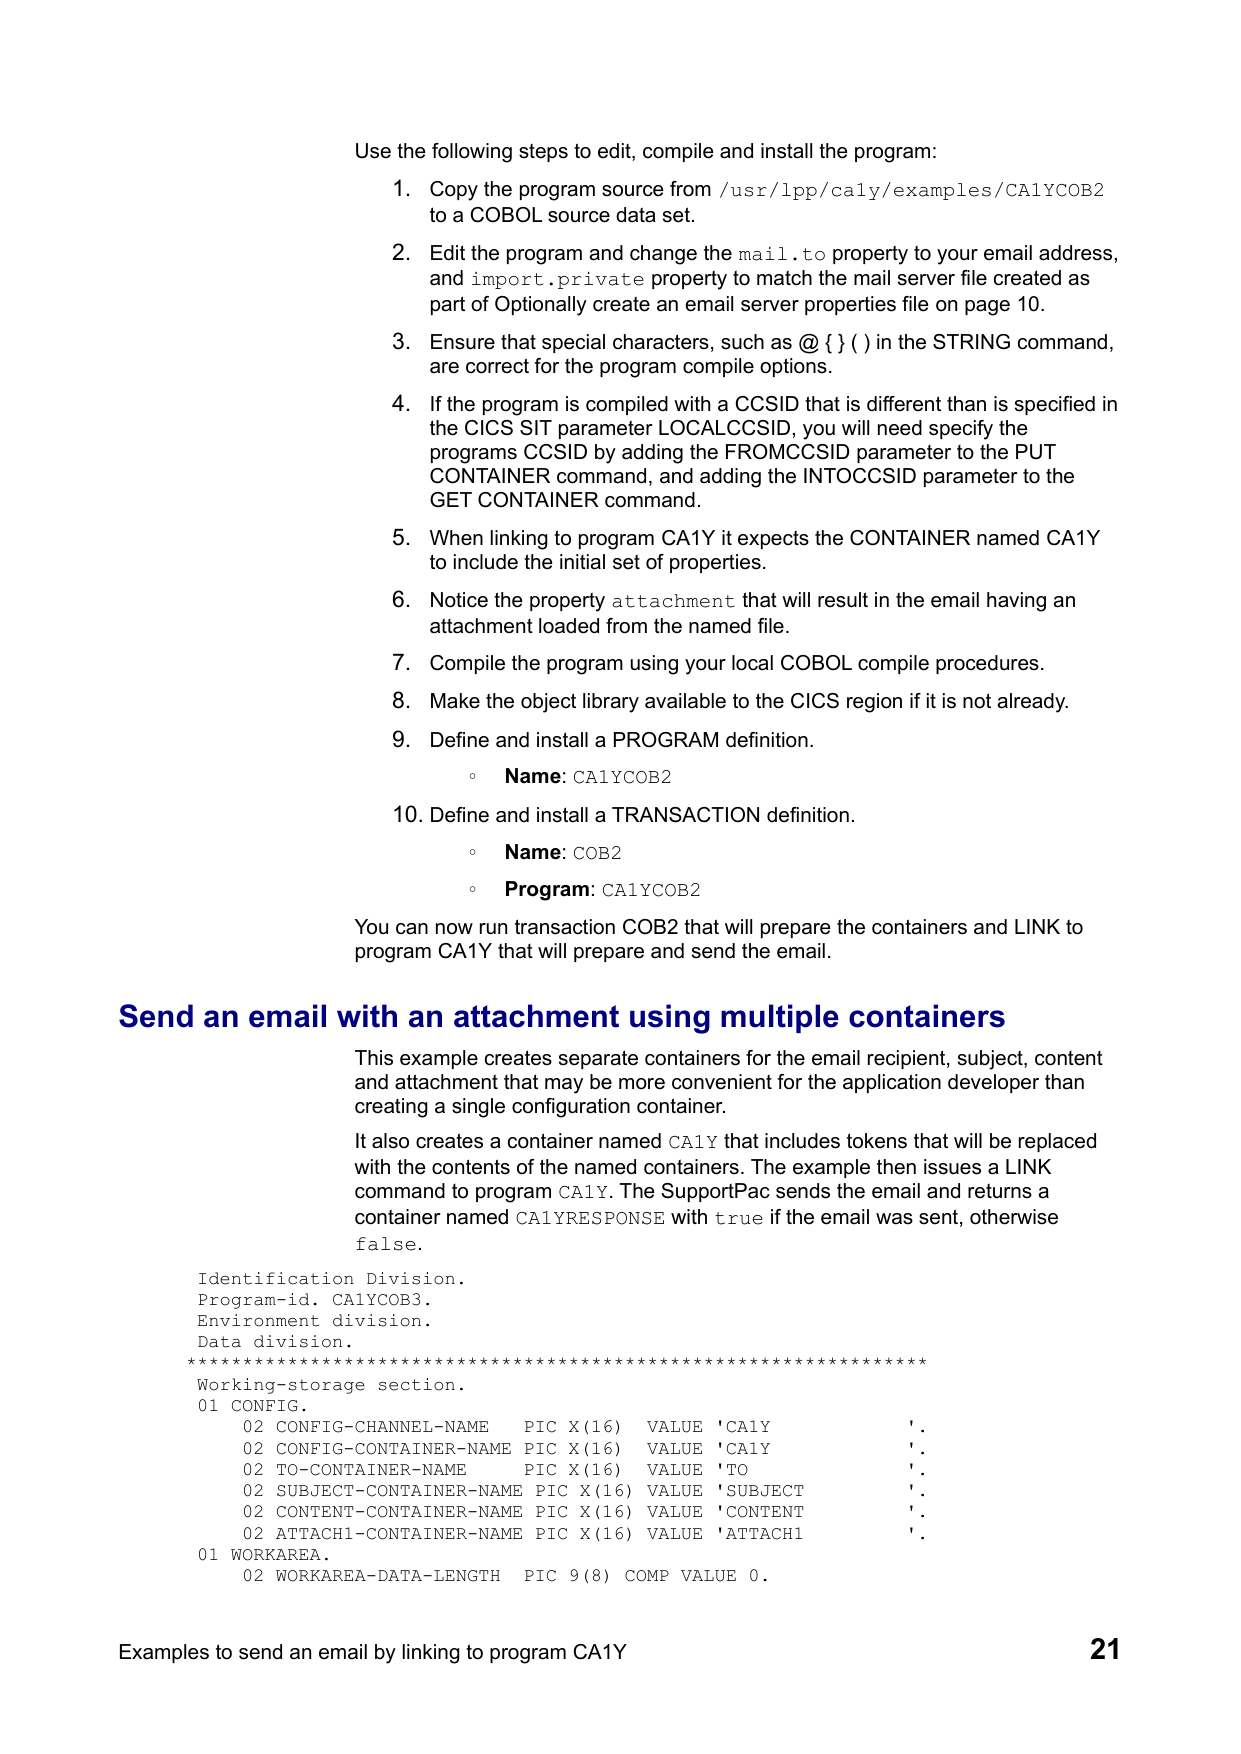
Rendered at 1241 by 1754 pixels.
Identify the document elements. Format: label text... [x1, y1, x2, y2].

text 02 CONFIG-CONTAINER-NAME PIC X(16) VALUE 'CA1Y '. [118, 1438, 1122, 1460]
list Edit the program and change the mail.to property to your email address, and import.private property to match the mail server file created as part of Optionally create an email server properties file on page 10. [392, 238, 1122, 316]
text ****************************************************************** [118, 1353, 1122, 1375]
list Ensure that special characters, such as @ { } ( ) in the STRING command, are correct for the program compile options. [392, 328, 1122, 378]
text Identification Division. [118, 1268, 1122, 1290]
text Data division. [118, 1332, 1122, 1353]
text It also creates a container named CA1Y that includes tokens that will be replaced with the contents of the named containers. The example then issues a LINK command to program CA1Y. The SupportPac sends the email and returns a container named CA1YRESPONSE with true if the email was sent, otherwise false. [354, 1129, 1122, 1257]
text 02 CONFIG-CHANNEL-NAME PIC X(16) VALUE 'CA1Y '. [118, 1417, 1122, 1438]
text Use the following steps to edit, compile and install the program: [354, 139, 1122, 163]
list Make the object library available to the CICS region if it is not already. [392, 687, 1122, 714]
subtitle Send an email with an attachment using multiple containers [118, 998, 1122, 1034]
text You can now run transaction COB2 that will prepare the containers and LINK to program CA1Y that will prepare and send the email. [354, 915, 1122, 963]
list Notice the property attachment that will result in the email having an attachment loaded from the named file. [392, 586, 1122, 638]
list When linking to program CA1Y it expects the CONTAINER named CA1Y to include the initial set of properties. [392, 524, 1122, 574]
text 02 TO-CONTAINER-NAME PIC X(16) VALUE 'TO '. [118, 1460, 1122, 1481]
list Program: CA1YCOB2 [467, 877, 1122, 903]
text 02 ATTACH1-CONTAINER-NAME PIC X(16) VALUE 'ATTACH1 '. [118, 1523, 1122, 1545]
text Program-id. CA1YCOB3. [118, 1290, 1122, 1311]
text 02 WORKAREA-DATA-LENGTH PIC 9(8) COMP VALUE 0. [118, 1566, 1122, 1587]
list Copy the program source from /usr/lpp/ca1y/examples/CA1YCOB2 to a COBOL source data set. [392, 175, 1122, 227]
text 02 SUBJECT-CONTAINER-NAME PIC X(16) VALUE 'SUBJECT '. [118, 1481, 1122, 1502]
text This example creates separate containers for the email recipient, subject, content and attachment that may be more convenient for the application developer than creating a single configuration container. [354, 1046, 1122, 1118]
text 02 CONTENT-CONTAINER-NAME PIC X(16) VALUE 'CONTENT '. [118, 1502, 1122, 1523]
text Environment division. [118, 1311, 1122, 1332]
list Define and install a PROGRAM definition. [392, 726, 1122, 752]
list Compile the program using your local COBOL compile procedures. [392, 649, 1122, 676]
text Working-storage section. [118, 1375, 1122, 1396]
list If the program is compiled with a CCSID that is different than is specified in the CICS SIT parameter LOCALCCSID, you will need specify the programs CCSID by adding the FROMCCSID parameter to the PUT CONTAINER command, and adding the INTOCCSID parameter to the GET CONTAINER command. [392, 390, 1122, 512]
list Define and install a TRANSACTION definition. [392, 801, 1122, 828]
list Name: COB2 [467, 839, 1122, 865]
text 01 WORKAREA. [118, 1545, 1122, 1566]
text 01 CONFIG. [118, 1396, 1122, 1417]
list Name: CA1YCOB2 [467, 764, 1122, 789]
